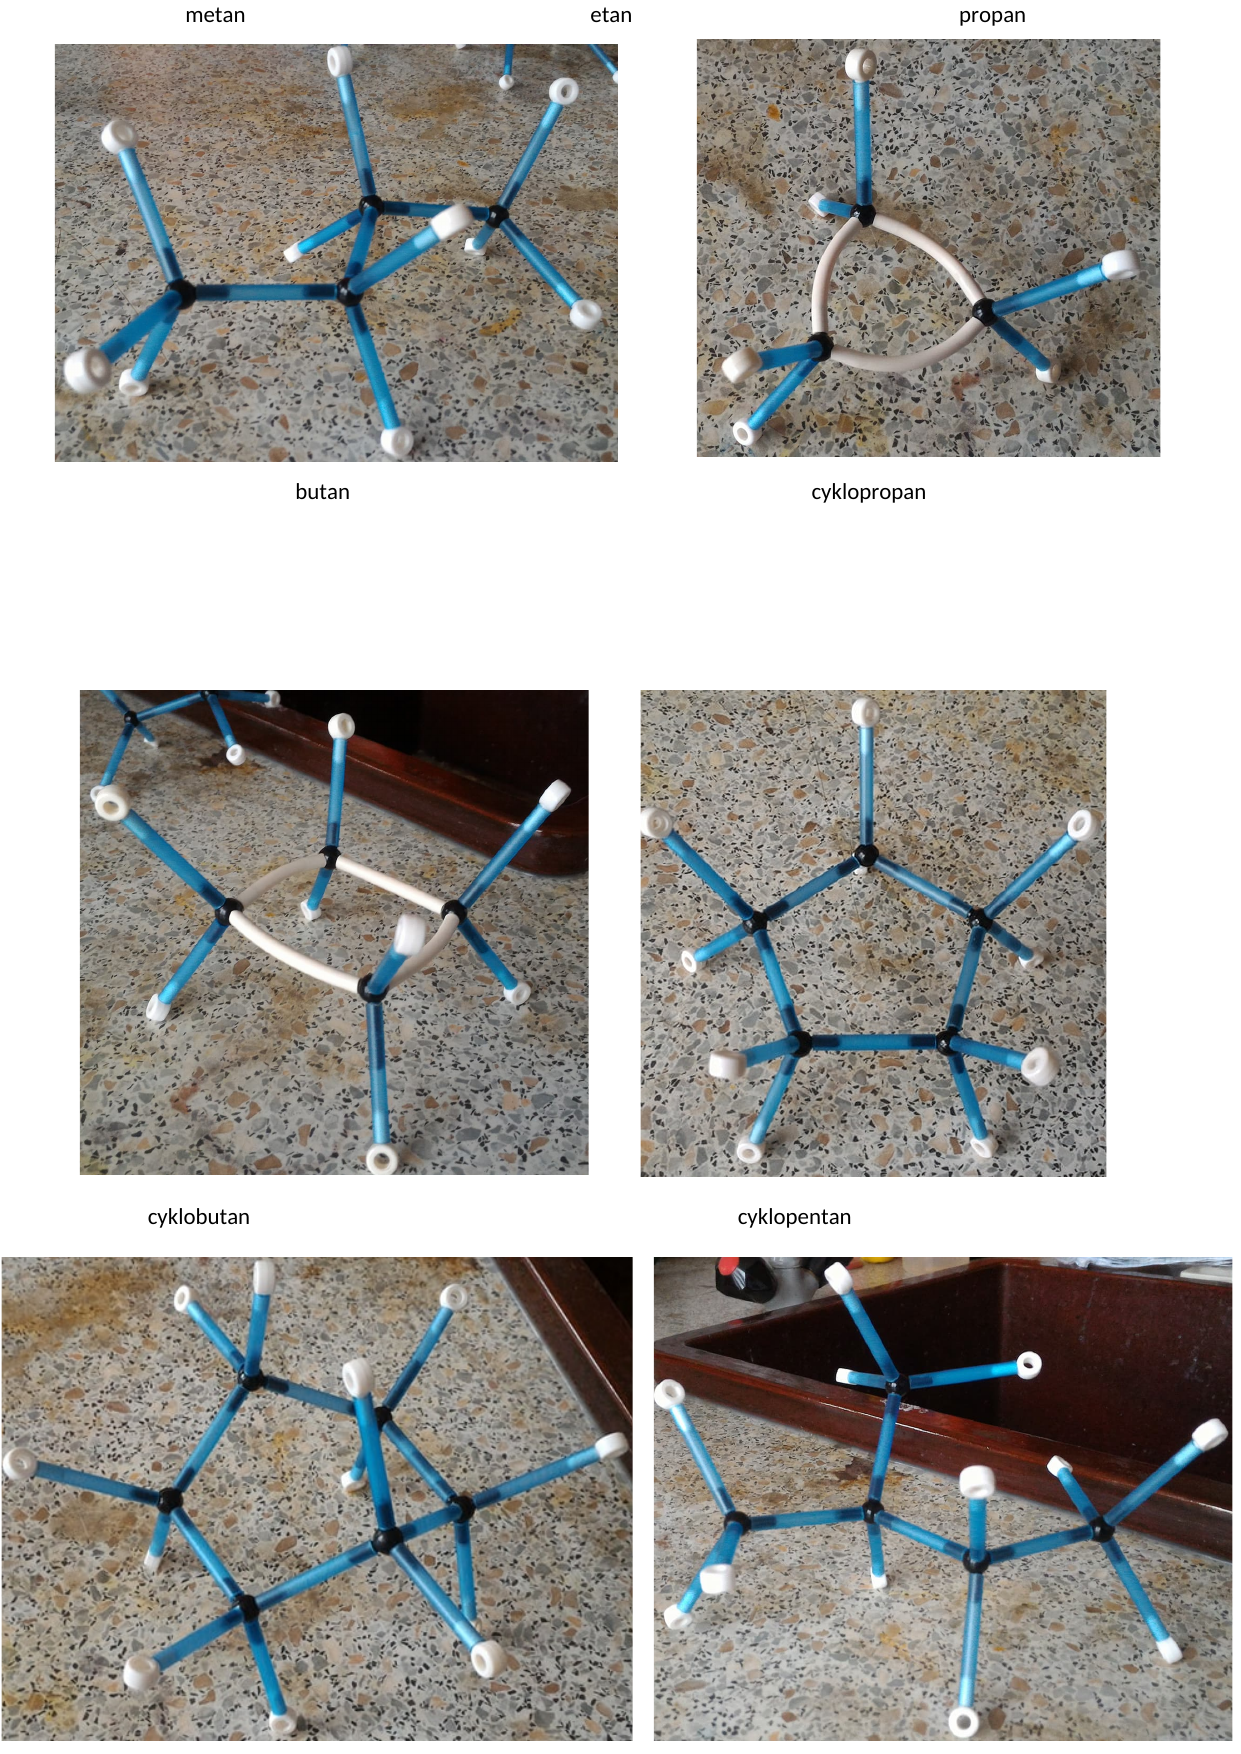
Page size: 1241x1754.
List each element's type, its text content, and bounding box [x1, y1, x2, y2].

picture [886, 39, 1161, 457]
picture [640, 690, 1107, 1177]
picture [54, 44, 618, 462]
picture [1, 1257, 633, 1741]
picture [79, 690, 589, 1177]
text metan etan propan [185, 0, 1093, 28]
text cyklobutan cyklopentan [148, 668, 1093, 1230]
text butan cyklopropan [259, 477, 1093, 537]
picture [653, 1257, 1233, 1741]
